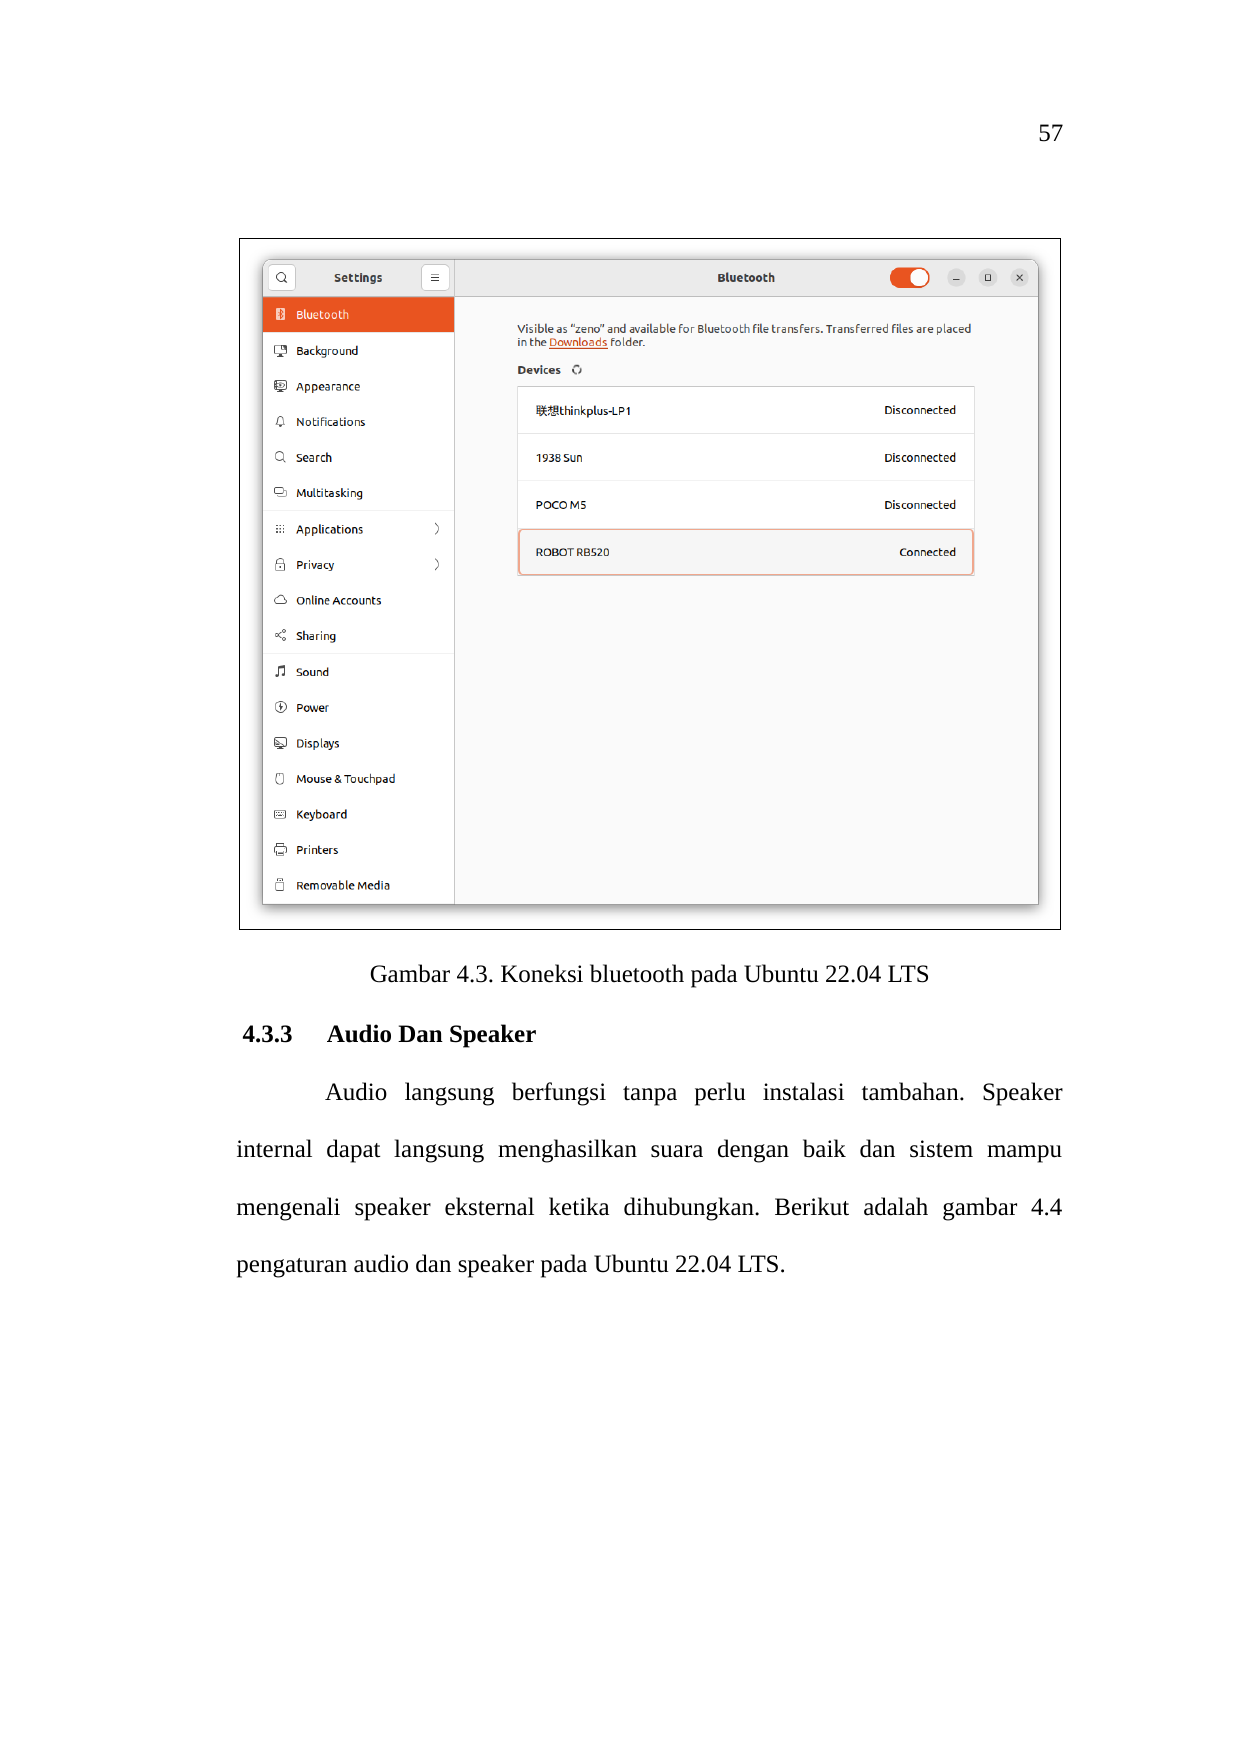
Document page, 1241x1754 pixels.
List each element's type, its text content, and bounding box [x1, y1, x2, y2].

text Audio langsung berfungsi tanpa perlu instalasi tambahan. Speaker internal dapat langsung menghasilkan suara dengan baik dan sistem mampu mengenali speaker eksternal ketika dihubungkan. Berikut adalah gambar 4.4 pengaturan audio dan speaker pada Ubuntu 22.04 LTS. [236, 1077, 1063, 1278]
text Gambar 4.3. Koneksi bluetooth pada Ubuntu 22.04 LTS [239, 930, 1060, 988]
picture [242, 241, 1058, 927]
subtitle Audio dan Speaker [236, 1019, 1063, 1048]
